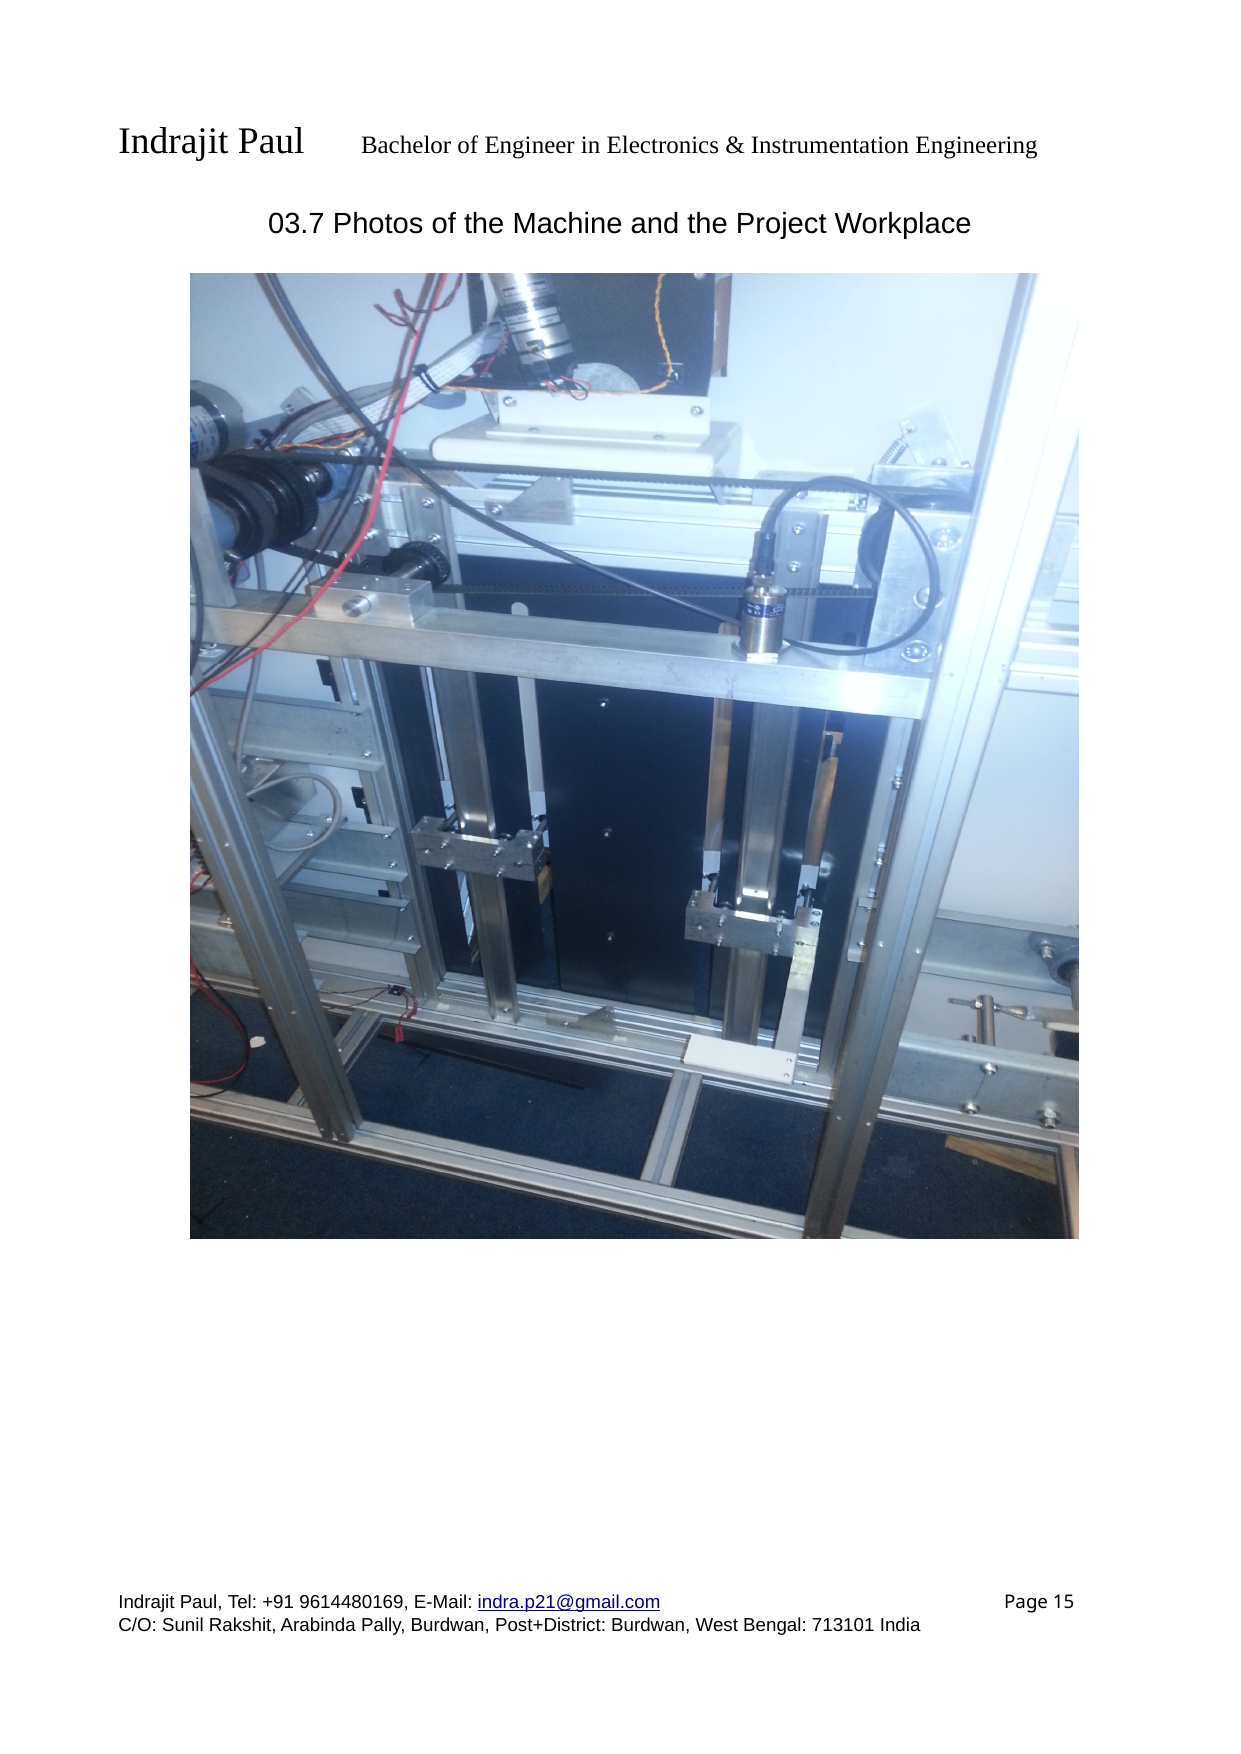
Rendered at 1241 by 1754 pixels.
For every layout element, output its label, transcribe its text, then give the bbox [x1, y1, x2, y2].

subtitle 03.7 Photos of the Machine and the Project Workplace [118, 206, 1122, 239]
picture [190, 273, 1079, 1239]
